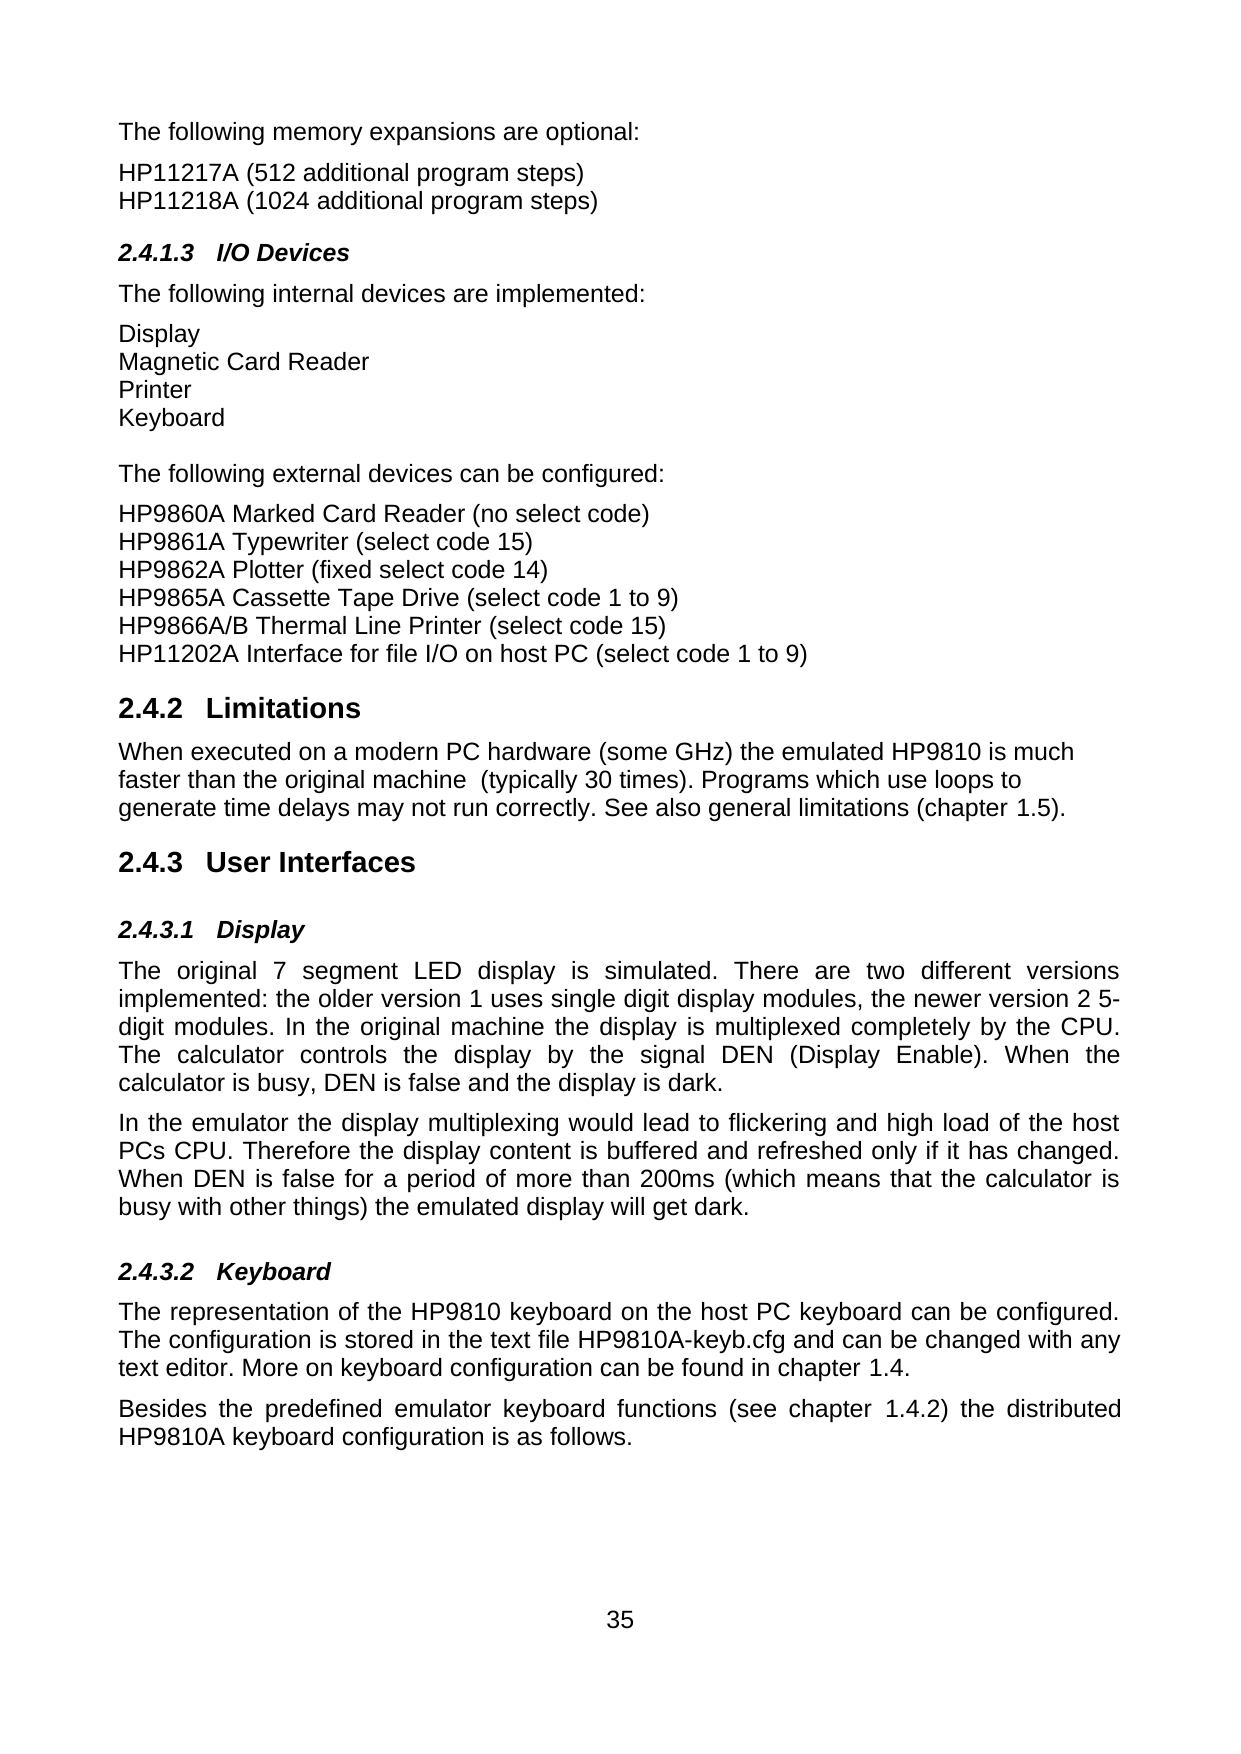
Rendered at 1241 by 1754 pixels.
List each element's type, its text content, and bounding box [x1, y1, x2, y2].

text The representation of the HP9810 keyboard on the host PC keyboard can be configured. The configuration is stored in the text file HP9810A-keyb.cfg and can be changed with any text editor. More on keyboard configuration can be found in chapter 1.4. [118, 1298, 1122, 1382]
subtitle Display [118, 916, 1122, 944]
text The following external devices can be configured: [118, 459, 1122, 487]
text HP9861A Typewriter (select code 15) [118, 528, 1122, 556]
text Display [118, 320, 1122, 348]
text When executed on a modern PC hardware (some GHz) the emulated HP9810 is much faster than the original machine (typically 30 times). Programs which use loops to generate time delays may not run correctly. See also general limitations (chapter 1.5). [118, 738, 1122, 821]
text Keyboard [118, 404, 1122, 432]
text HP9862A Plotter (fixed select code 14) [118, 556, 1122, 584]
subtitle I/O Devices [118, 239, 1122, 267]
text HP9860A Marked Card Reader (no select code) [118, 500, 1122, 528]
text The original 7 segment LED display is simulated. There are two different versions implemented: the older version 1 uses single digit display modules, the newer version 2 5-digit modules. In the original machine the display is multiplexed completely by the CPU. The calculator controls the display by the signal DEN (Display Enable). When the calculator is busy, DEN is false and the display is dark. [118, 957, 1122, 1096]
text HP9865A Cassette Tape Drive (select code 1 to 9) [118, 584, 1122, 612]
text HP11218A (1024 additional program steps) [118, 186, 1122, 214]
text HP11202A Interface for file I/O on host PC (select code 1 to 9) [118, 639, 1122, 667]
text Magnetic Card Reader [118, 348, 1122, 376]
subtitle Limitations [118, 692, 1122, 725]
text The following memory expansions are optional: [118, 118, 1122, 146]
text HP9866A/B Thermal Line Printer (select code 15) [118, 612, 1122, 639]
text Printer [118, 376, 1122, 404]
text Besides the predefined emulator keyboard functions (see chapter 1.4.2) the distributed HP9810A keyboard configuration is as follows. [118, 1394, 1122, 1450]
subtitle User Interfaces [118, 846, 1122, 879]
text HP11217A (512 additional program steps) [118, 158, 1122, 186]
text In the emulator the display multiplexing would lead to flickering and high load of the host PCs CPU. Therefore the display content is buffered and refreshed only if it has changed. When DEN is false for a period of more than 200ms (which means that the calculator is busy with other things) the emulated display will get dark. [118, 1109, 1122, 1220]
text The following internal devices are implemented: [118, 279, 1122, 307]
subtitle Keyboard [118, 1258, 1122, 1286]
